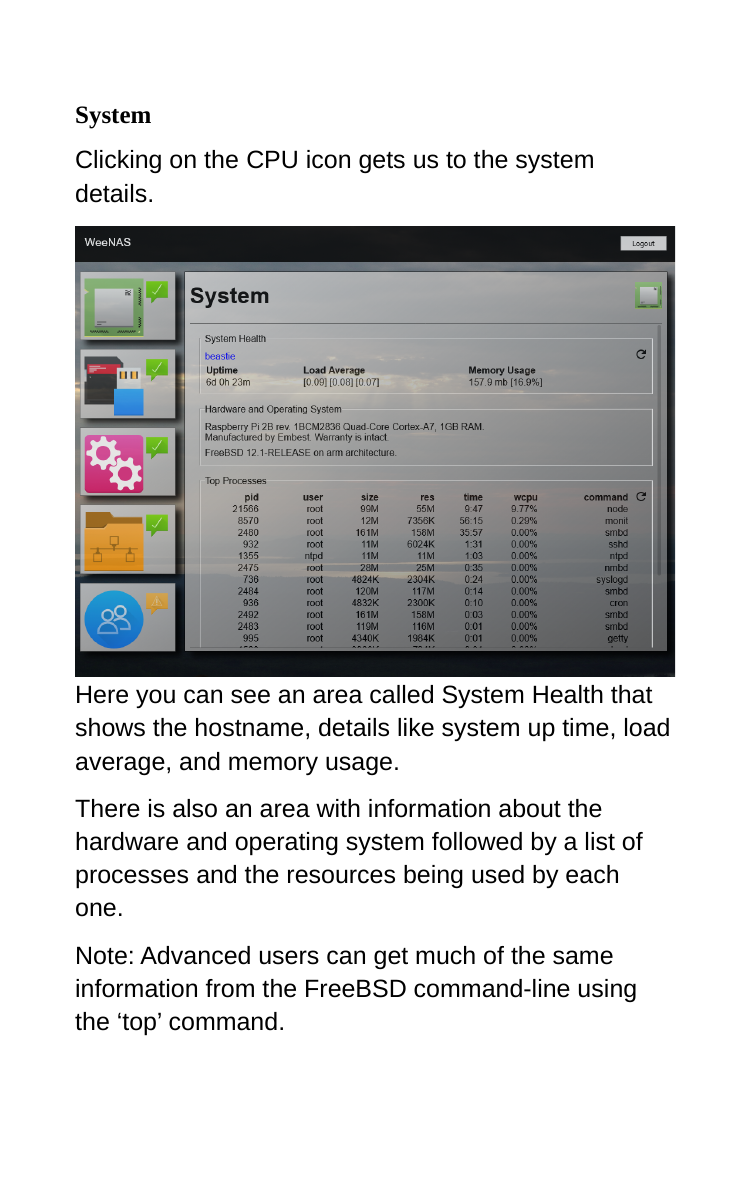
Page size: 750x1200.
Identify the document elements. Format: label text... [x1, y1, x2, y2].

text There is also an area with information about the hardware and operating system followed by a list of processes and the resources being used by each one. [75, 794, 675, 922]
text Here you can see an area called System Health that shows the hostname, details like system up time, load average, and memory usage. [75, 677, 675, 775]
subtitle System [75, 100, 675, 129]
text Note: Advanced users can get much of the same information from the FreeBSD command-line using the ‘top’ command. [75, 941, 675, 1036]
picture [75, 226, 675, 677]
text Clicking on the CPU icon gets us to the system details. [75, 146, 675, 207]
